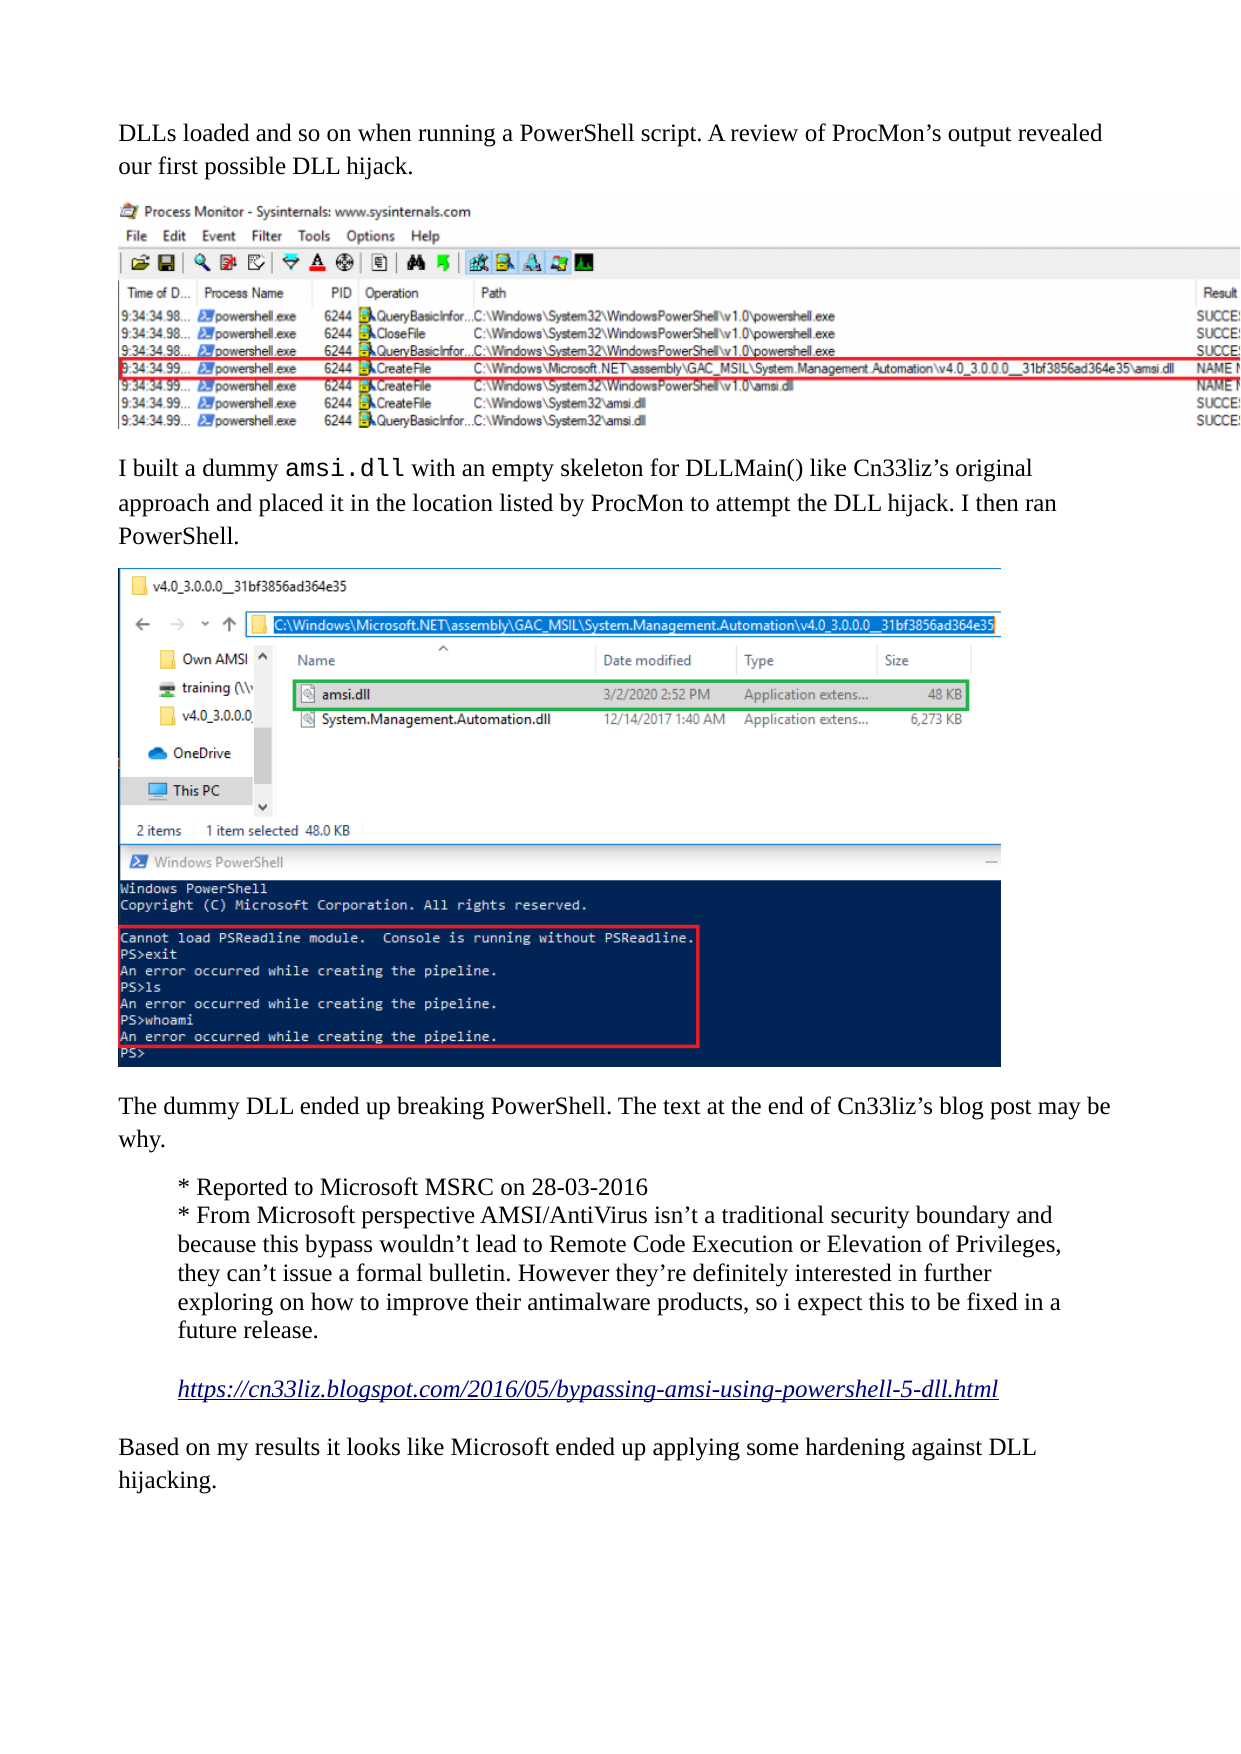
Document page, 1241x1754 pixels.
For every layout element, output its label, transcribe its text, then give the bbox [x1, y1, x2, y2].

text DLLs loaded and so on when running a PowerShell script. A review of ProcMon’s output revealed our first possible DLL hijack. [118, 118, 1122, 180]
picture [118, 198, 1241, 429]
text https://cn33liz.blogspot.com/2016/05/bypassing-amsi-using-powershell-5-dll.html [177, 1374, 1063, 1402]
text * Reported to Microsoft MSRC on 28-03-2016 * From Microsoft perspective AMSI/AntiVirus isn’t a traditional security boundary and because this bypass wouldn’t lead to Remote Code Execution or Elevation of Privileges, they can’t issue a formal bulletin. However they’re definitely interested in further exploring on how to improve their antimalware products, so i expect this to be fixed in a future release. [177, 1172, 1063, 1344]
text The dummy DLL ended up breaking PowerShell. The text at the end of Cn33liz’s blog post may be why. [118, 1091, 1122, 1153]
text Based on my results it looks like Microsoft ended up applying some hardening against DLL hijacking. [118, 1432, 1122, 1494]
picture [118, 568, 1001, 1067]
text I built a dummy amsi.dll with an empty skeleton for DLLMain() like Cn33liz’s original approach and placed it in the location listed by ProcMon to attempt the DLL hijack. I then ran PowerShell. [118, 453, 1122, 549]
